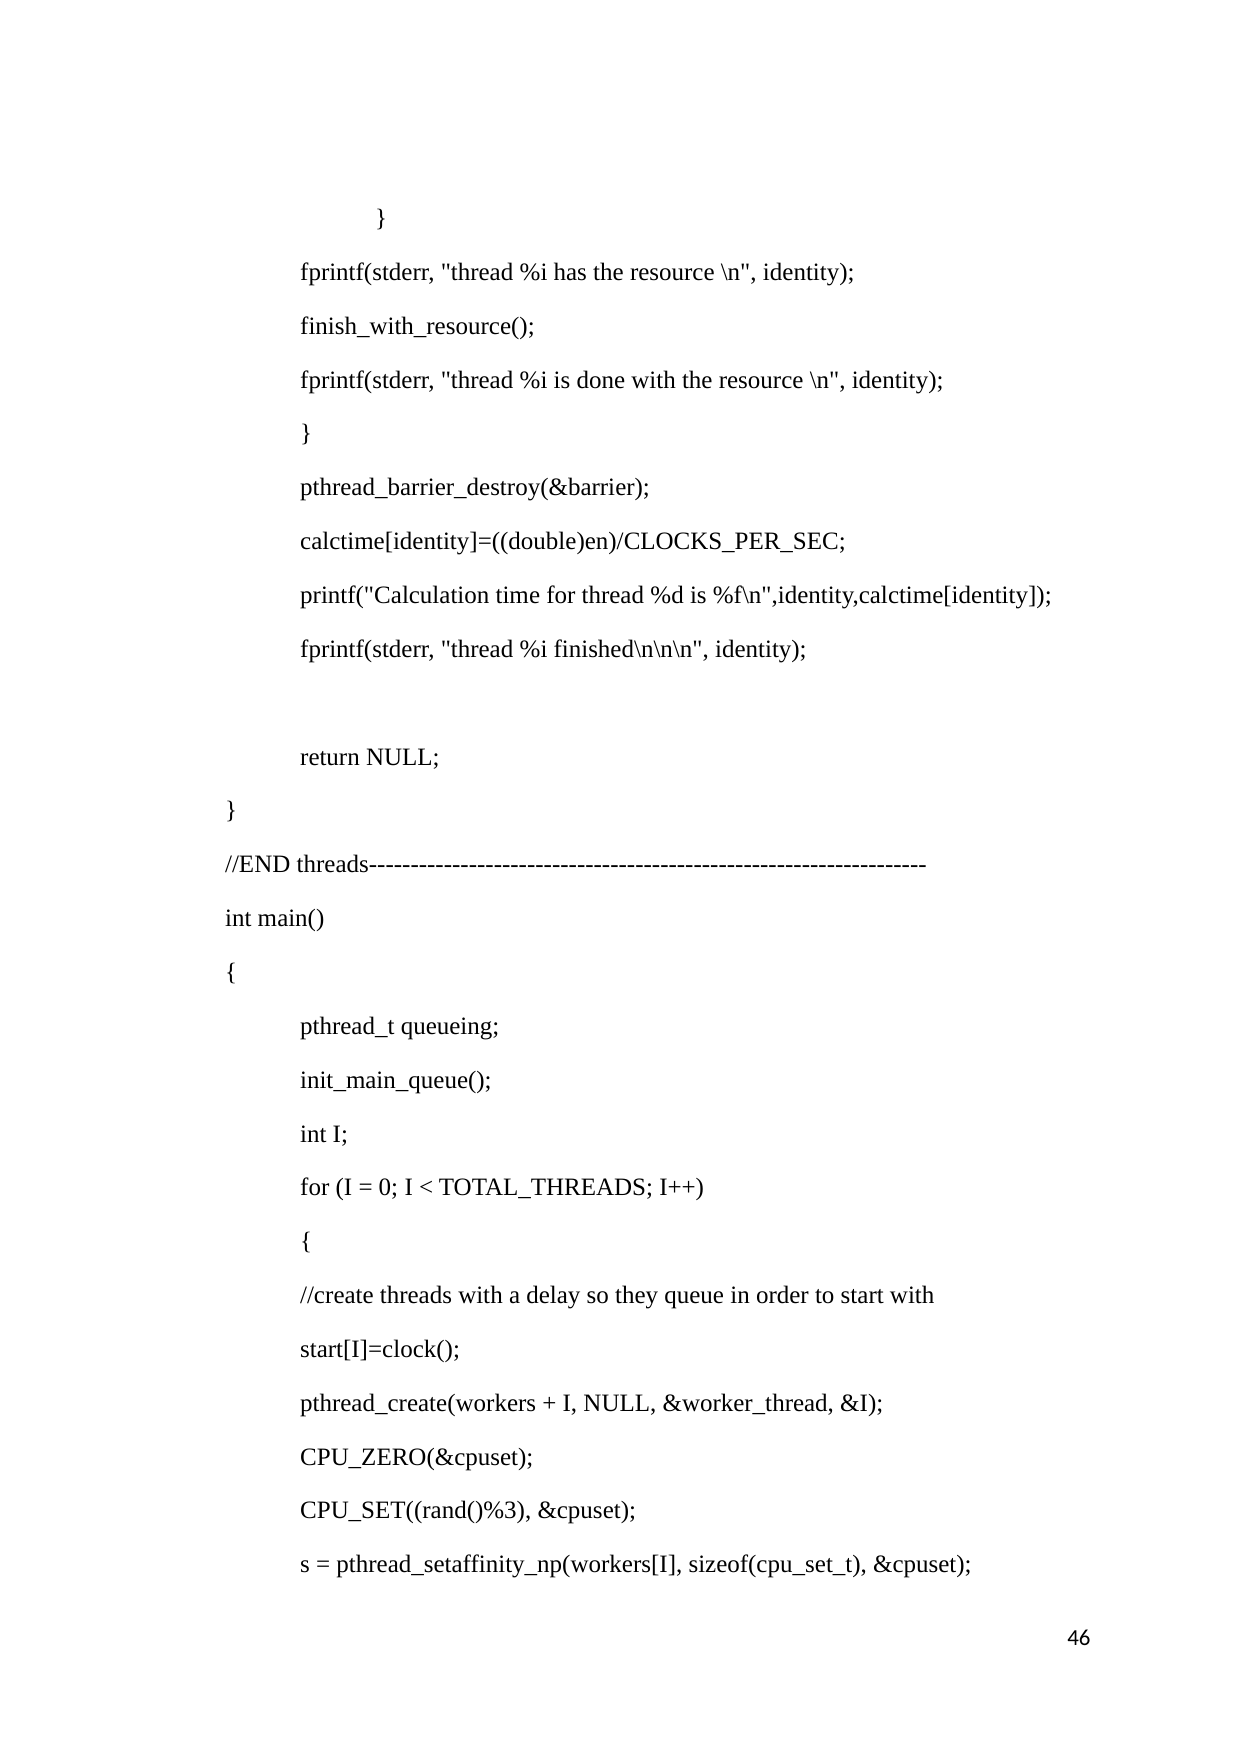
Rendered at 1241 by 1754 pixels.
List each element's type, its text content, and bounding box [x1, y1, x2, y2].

text } [225, 203, 1090, 232]
text fprintf(stderr, "thread %i finished\n\n\n", identity); [225, 634, 1090, 663]
text } [225, 796, 1090, 824]
text CPU_SET((rand()%3), &cpuset); [225, 1496, 1090, 1524]
text s = pthread_setaffinity_np(workers[I], sizeof(cpu_set_t), &cpuset); [225, 1549, 1090, 1578]
text printf("Calculation time for thread %d is %f\n",identity,calctime[identity]); [225, 580, 1090, 609]
text CPU_ZERO(&cpuset); [225, 1442, 1090, 1471]
text calctime[identity]=((double)en)/CLOCKS_PER_SEC; [225, 526, 1090, 555]
text } [225, 418, 1090, 447]
text int I; [225, 1119, 1090, 1147]
text finish_with_resource(); [225, 311, 1090, 339]
text start[I]=clock(); [225, 1334, 1090, 1363]
text { [225, 1226, 1090, 1255]
text //END threads------------------------------------------------------------------- [225, 849, 1090, 878]
text int main() [225, 903, 1090, 932]
text fprintf(stderr, "thread %i is done with the resource \n", identity); [225, 365, 1090, 393]
text fprintf(stderr, "thread %i has the resource \n", identity); [225, 257, 1090, 286]
text init_main_queue(); [225, 1065, 1090, 1093]
text pthread_create(workers + I, NULL, &worker_thread, &I); [225, 1388, 1090, 1417]
text { [225, 957, 1090, 986]
text pthread_barrier_destroy(&barrier); [225, 472, 1090, 501]
text return NULL; [225, 742, 1090, 770]
text for (I = 0; I < TOTAL_THREADS; I++) [225, 1172, 1090, 1201]
text pthread_t queueing; [225, 1011, 1090, 1040]
text //create threads with a delay so they queue in order to start with [225, 1280, 1090, 1309]
